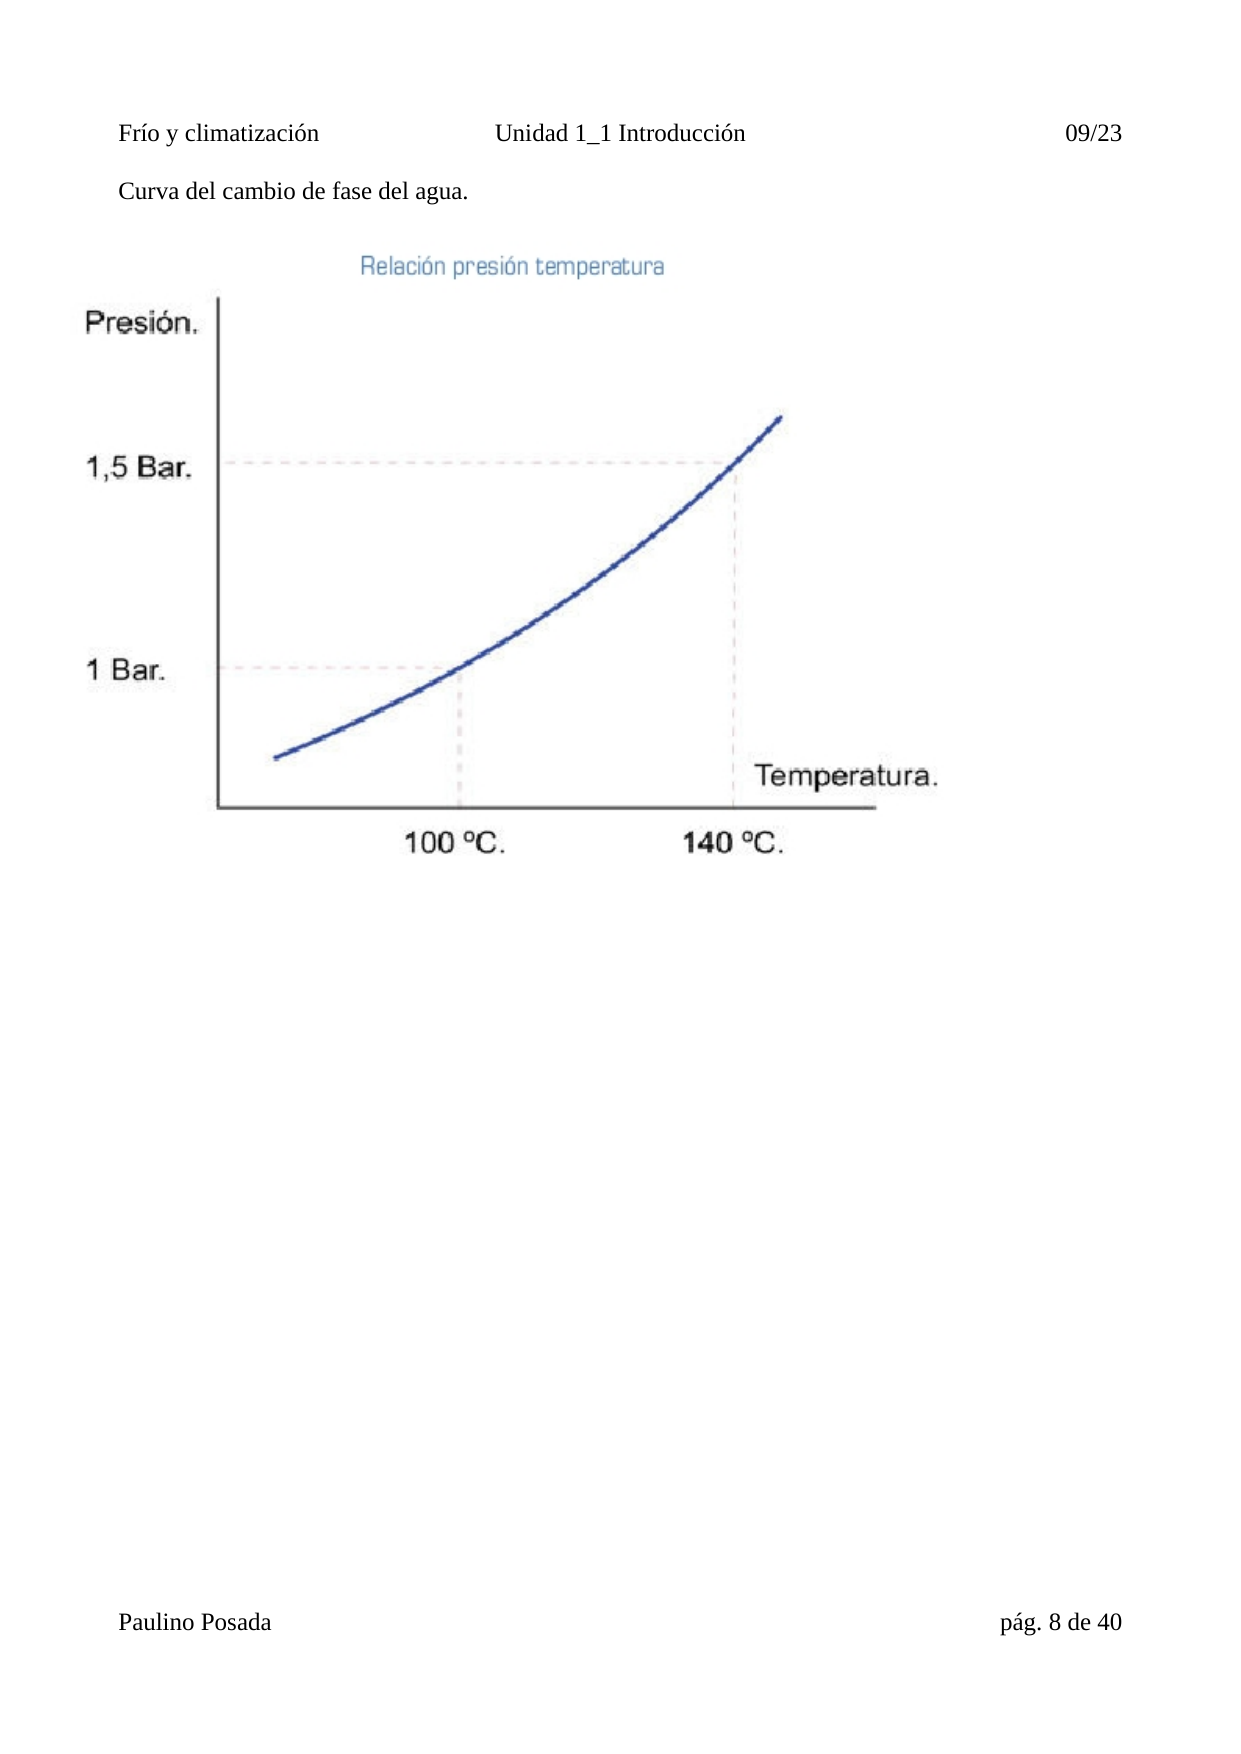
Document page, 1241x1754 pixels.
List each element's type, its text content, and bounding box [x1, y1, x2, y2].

text Curva del cambio de fase del agua. [118, 176, 1122, 205]
picture [59, 217, 953, 879]
